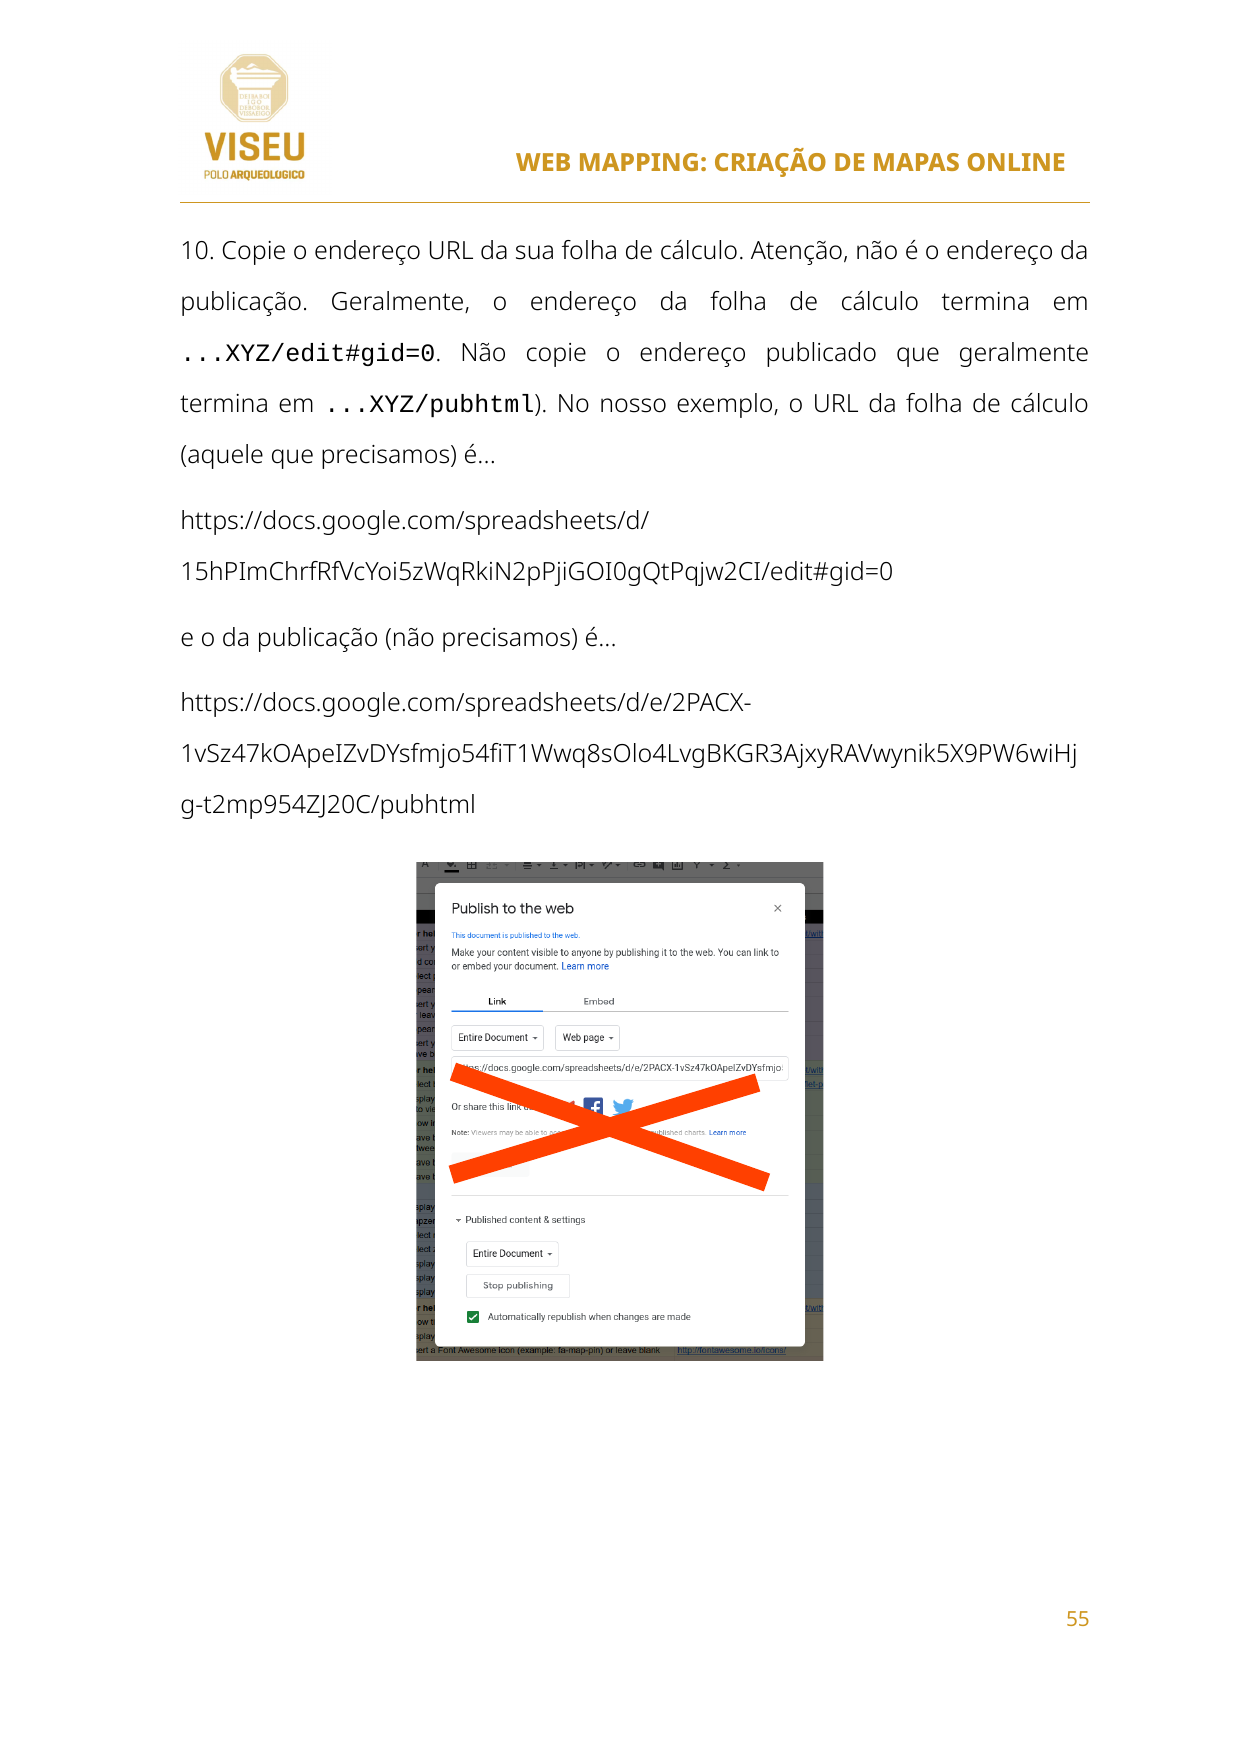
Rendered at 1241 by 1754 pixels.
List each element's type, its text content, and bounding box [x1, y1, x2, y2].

text https://docs.google.com/spreadsheets/d/e/2PACX-1vSz47kOApeIZvDYsfmjo54fiT1Wwq8sOlo4LvgBKGR3AjxyRAVwynik5X9PW6wiHjg-t2mp954ZJ20C/pubhtml [180, 685, 1090, 821]
text https://docs.google.com/spreadsheets/d/15hPImChrfRfVcYoi5zWqRkiN2pPjiGOI0gQtPqjw2CI/edit#gid=0 [180, 503, 1090, 588]
text 10. Copie o endereço URL da sua folha de cálculo. Atenção, não é o endereço da publicação. Geralmente, o endereço da folha de cálculo termina em ...XYZ/edit#gid=0. Não copie o endereço publicado que geralmente termina em ...XYZ/pubhtml). No nosso exemplo, o URL da folha de cálculo (aquele que precisamos) é... [180, 232, 1090, 471]
text e o da publicação (não precisamos) é... [180, 619, 1090, 653]
picture [416, 862, 824, 1361]
